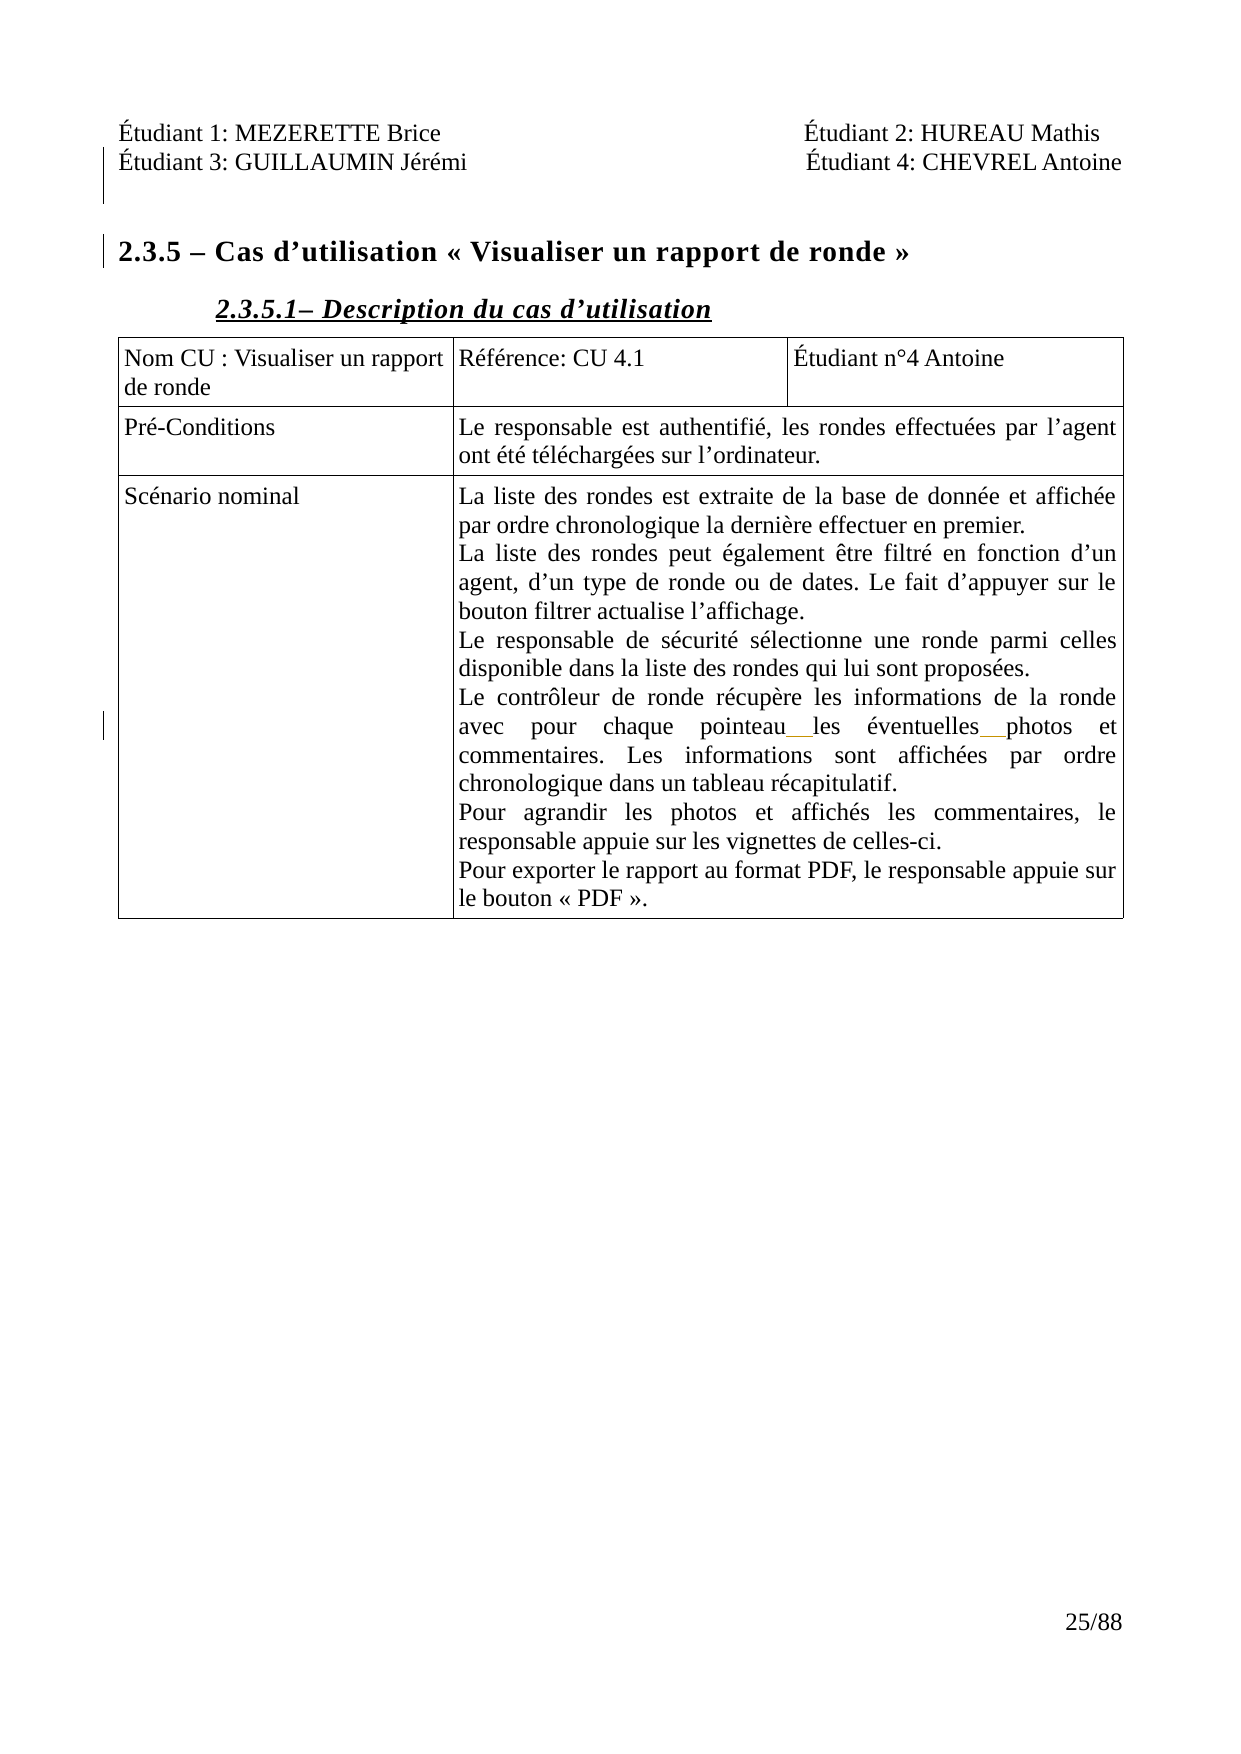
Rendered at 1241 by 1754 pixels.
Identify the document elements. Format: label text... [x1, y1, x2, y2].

table_header Étudiant n°4 Antoine [788, 338, 1123, 406]
table_header Nom CU : Visualiser un rapport de ronde [119, 338, 453, 406]
table_cell Scénario nominal [119, 476, 453, 918]
table_cell Le responsable est authentifié, les rondes effectuées par l’agent ont été téléchargées sur l’ordinateur. [454, 407, 1123, 475]
subtitle 2.3.5 – Cas d’utilisation « Visualiser un rapport de ronde » [118, 234, 1122, 268]
table_cell La liste des rondes est extraite de la base de donnée et affichée par ordre chronologique la dernière effectuer en premier. La liste des rondes peut également être filtré en fonction d’un agent, d’un type de ronde ou de dates. Le fait d’appuyer sur le bouton filtrer actualise l’affichage. Le responsable de sécurité sélectionne une ronde parmi celles disponible dans la liste des rondes qui lui sont proposées. Le contrôleur de ronde récupère les informations de la ronde avec pour chaque pointeau les éventuelles photos et commentaires. Les informations sont affichées par ordre chronologique dans un tableau récapitulatif. Pour agrandir les photos et affichés les commentaires, le responsable appuie sur les vignettes de celles-ci. Pour exporter le rapport au format PDF, le responsable appuie sur le bouton « PDF ». [454, 476, 1123, 918]
subtitle 2.3.5.1– Description du cas d’utilisation [118, 293, 1122, 324]
table_cell Pré-Conditions [119, 407, 453, 475]
table_header Référence: CU 4.1 [454, 338, 787, 406]
